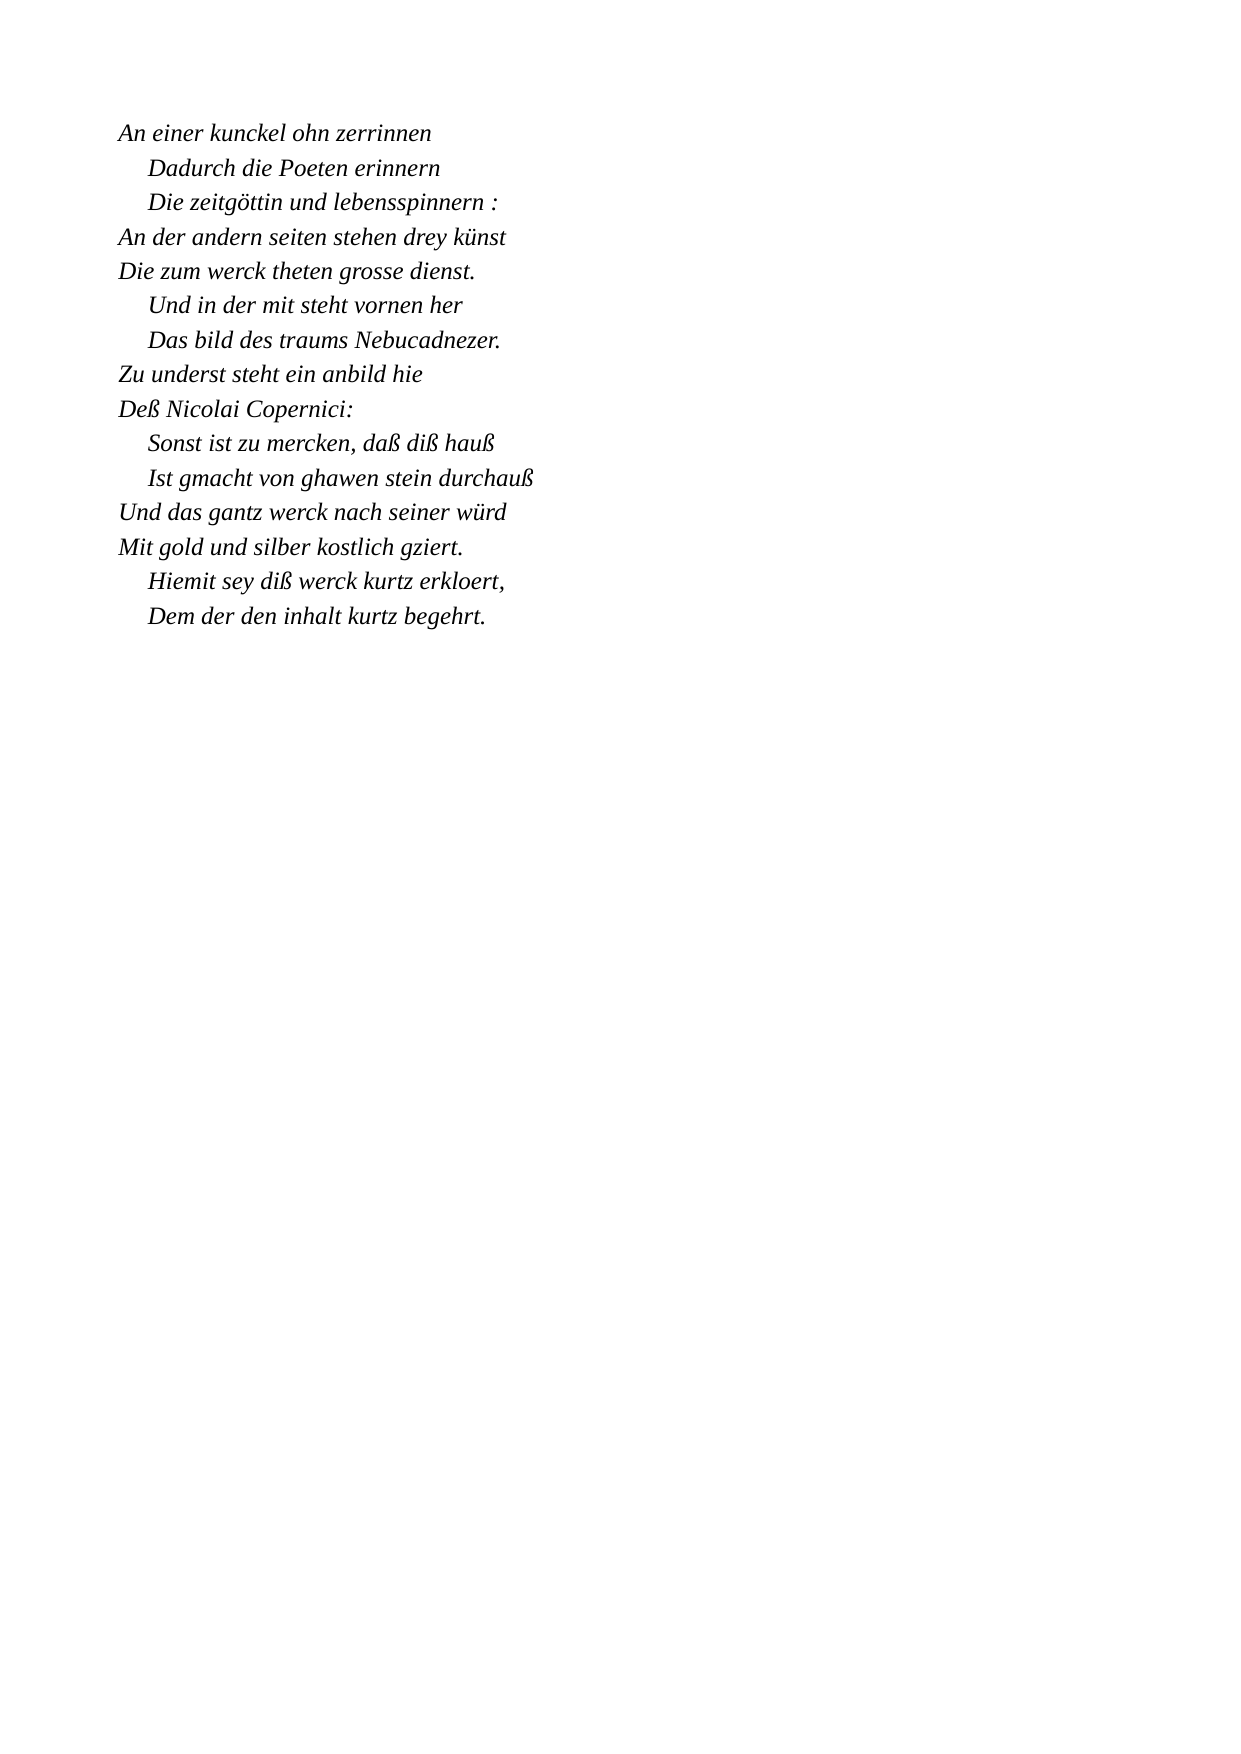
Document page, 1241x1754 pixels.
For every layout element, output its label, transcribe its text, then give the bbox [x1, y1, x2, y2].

text Und das gantz werck nach seiner würd [118, 497, 1122, 526]
text Die zeitgöttin und lebensspinnern : [118, 187, 1122, 216]
text Dem der den inhalt kurtz begehrt. [118, 601, 1122, 629]
text An einer kunckel ohn zerrinnen [118, 118, 1122, 147]
text Hiemit sey diß werck kurtz erkloert, [118, 566, 1122, 595]
text Und in der mit steht vornen her [118, 291, 1122, 319]
text Deß Nicolai Copernici: [118, 394, 1122, 423]
text Mit gold und silber kostlich gziert. [118, 532, 1122, 561]
text Ist gmacht von ghawen stein durchauß [118, 463, 1122, 492]
text Sonst ist zu mercken, daß diß hauß [118, 428, 1122, 457]
text Zu underst steht ein anbild hie [118, 359, 1122, 388]
text Das bild des traums Nebucadnezer. [118, 325, 1122, 354]
text An der andern seiten stehen drey künst [118, 222, 1122, 250]
text Die zum werck theten grosse dienst. [118, 256, 1122, 285]
text Dadurch die Poeten erinnern [118, 153, 1122, 181]
